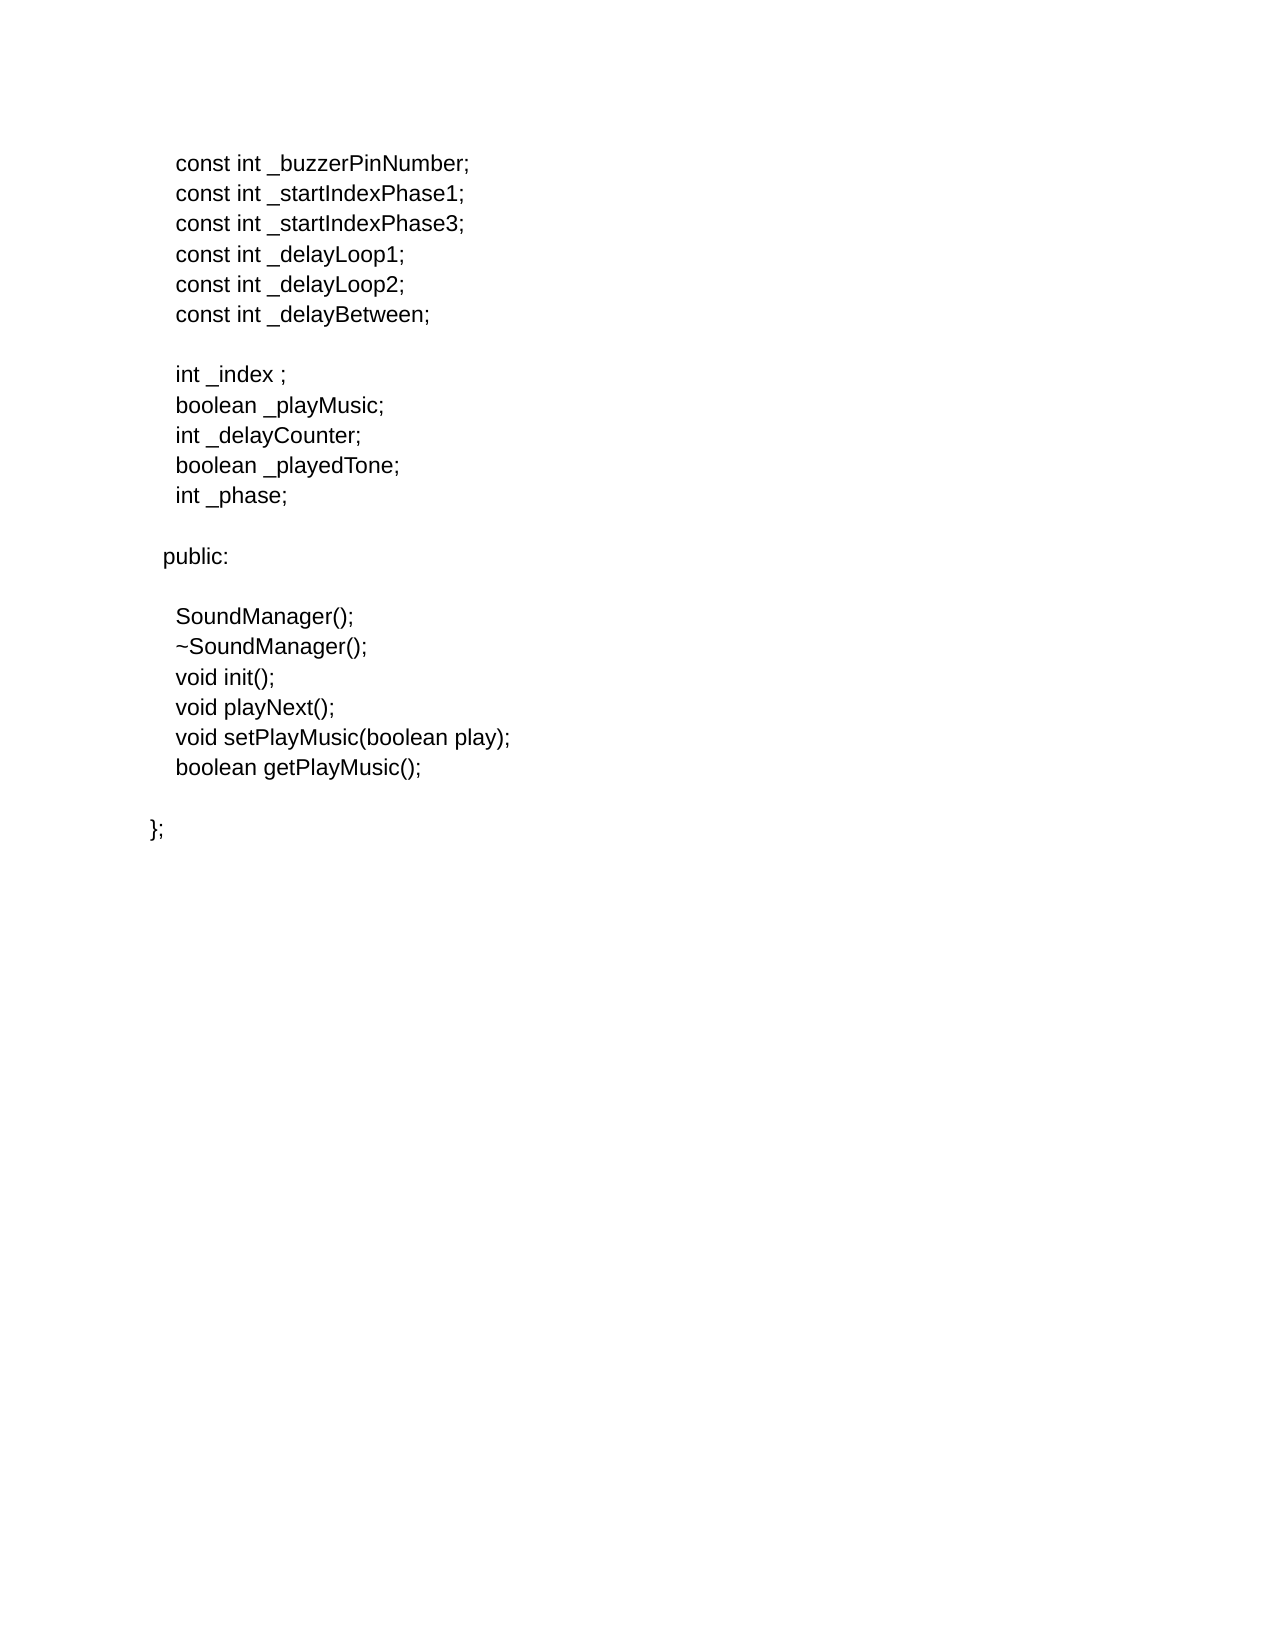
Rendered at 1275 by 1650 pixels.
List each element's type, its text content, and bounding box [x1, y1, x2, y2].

text boolean getPlayMusic(); [150, 754, 1125, 781]
text int _phase; [150, 482, 1125, 509]
text ~SoundManager(); [150, 633, 1125, 660]
text const int _buzzerPinNumber; [150, 150, 1125, 176]
text const int _startIndexPhase1; [150, 180, 1125, 207]
text public: [150, 543, 1125, 569]
text boolean _playedTone; [150, 452, 1125, 478]
text int _delayCounter; [150, 422, 1125, 448]
text }; [150, 814, 1125, 841]
text const int _delayLoop2; [150, 271, 1125, 297]
text int _index ; [150, 361, 1125, 388]
text void playNext(); [150, 694, 1125, 720]
text boolean _playMusic; [150, 392, 1125, 418]
text const int _delayLoop1; [150, 241, 1125, 267]
text SoundManager(); [150, 603, 1125, 629]
text const int _startIndexPhase3; [150, 210, 1125, 237]
text const int _delayBetween; [150, 301, 1125, 327]
text void init(); [150, 663, 1125, 690]
text void setPlayMusic(boolean play); [150, 724, 1125, 750]
